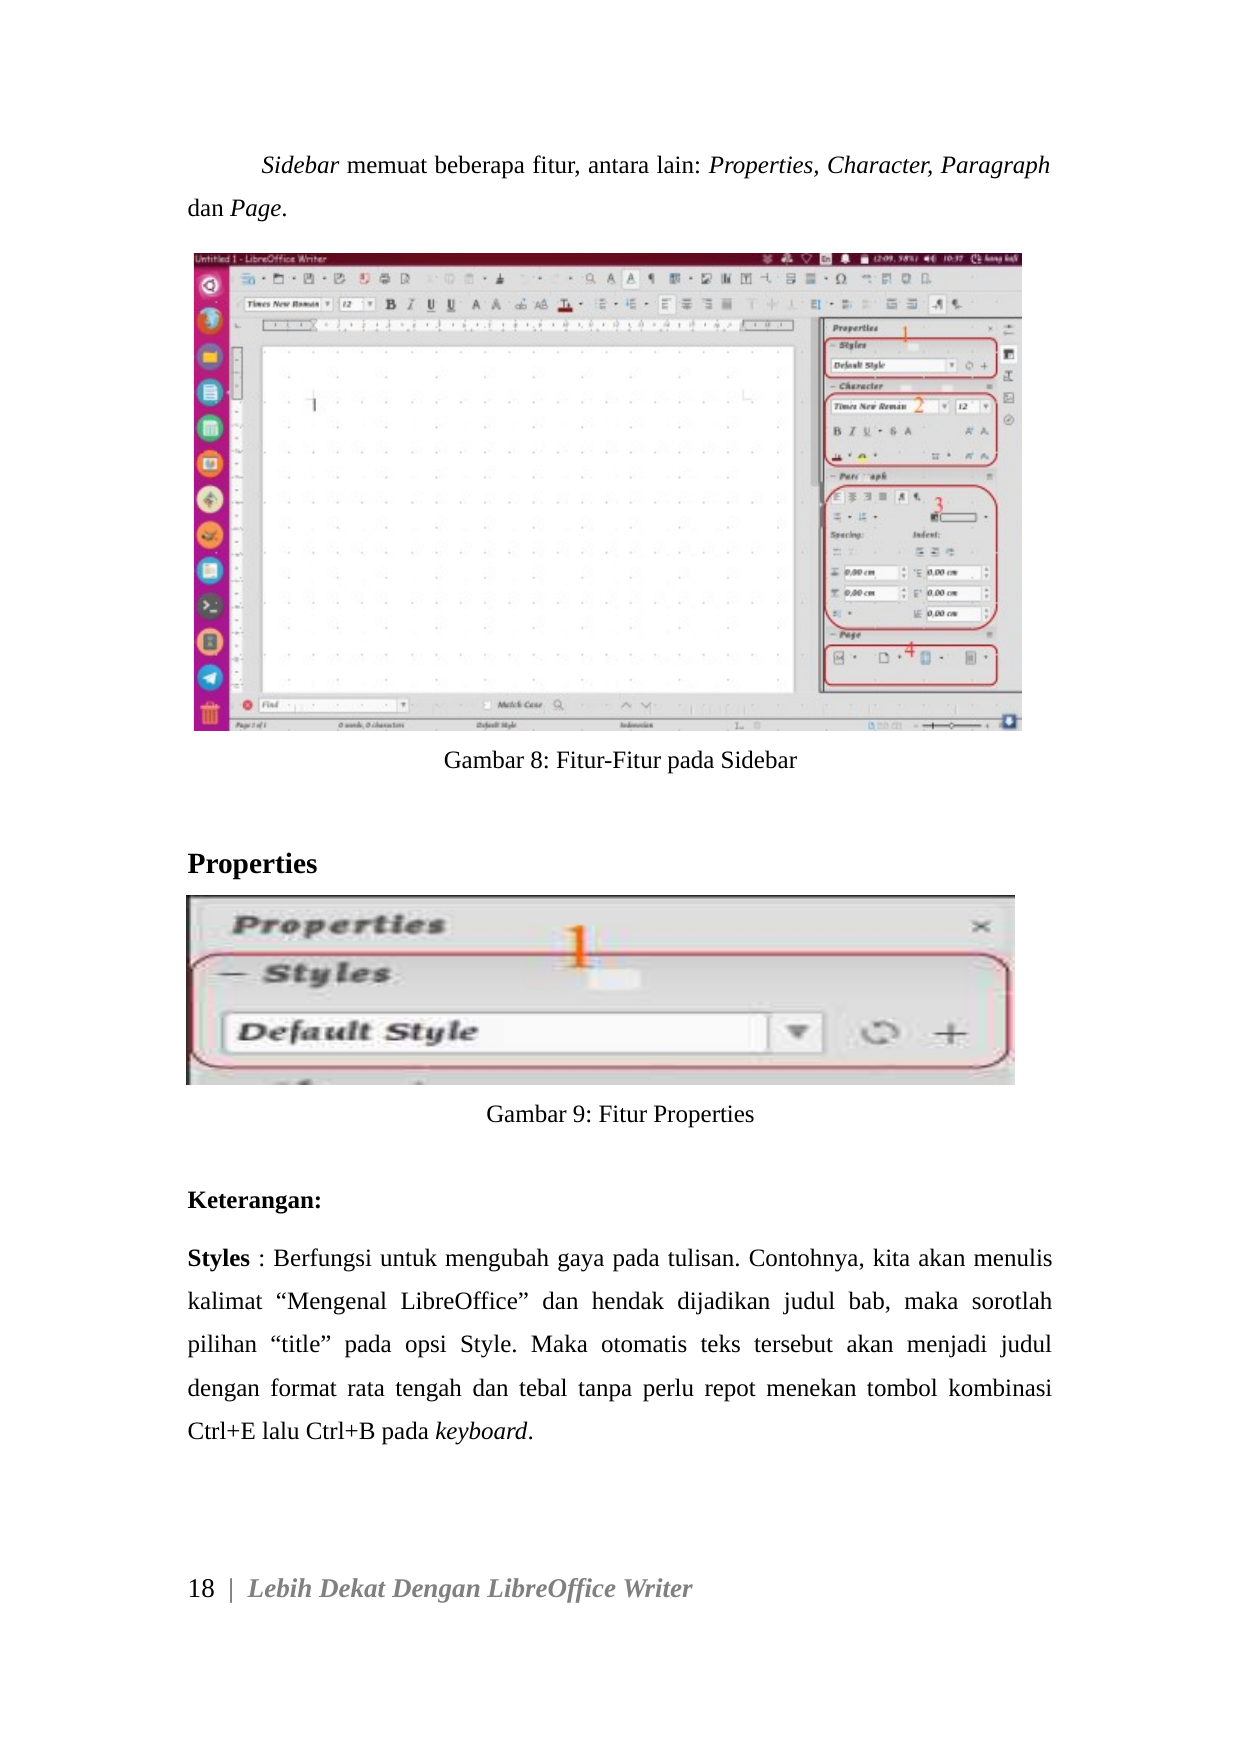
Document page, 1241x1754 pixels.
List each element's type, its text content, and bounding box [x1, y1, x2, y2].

picture [186, 895, 1015, 1085]
text Styles : Berfungsi untuk mengubah gaya pada tulisan. Contohnya, kita akan menulis kalimat “Mengenal LibreOffice” dan hendak dijadikan judul bab, maka sorotlah pilihan “title” pada opsi Style. Maka otomatis teks tersebut akan menjadi judul dengan format rata tengah dan tebal tanpa perlu repot menekan tombol kombinasi Ctrl+E lalu Ctrl+B pada keyboard. [187, 1243, 1053, 1444]
text Gambar 9: Fitur Properties [187, 909, 1053, 1128]
picture [193, 253, 1022, 731]
text Sidebar memuat beberapa fitur, antara lain: Properties, Character, Paragraph dan Page. [187, 150, 1053, 222]
text Gambar 8: Fitur-Fitur pada Sidebar [187, 236, 1053, 774]
text Keterangan: [187, 1186, 1053, 1214]
subtitle Properties [187, 846, 1053, 879]
